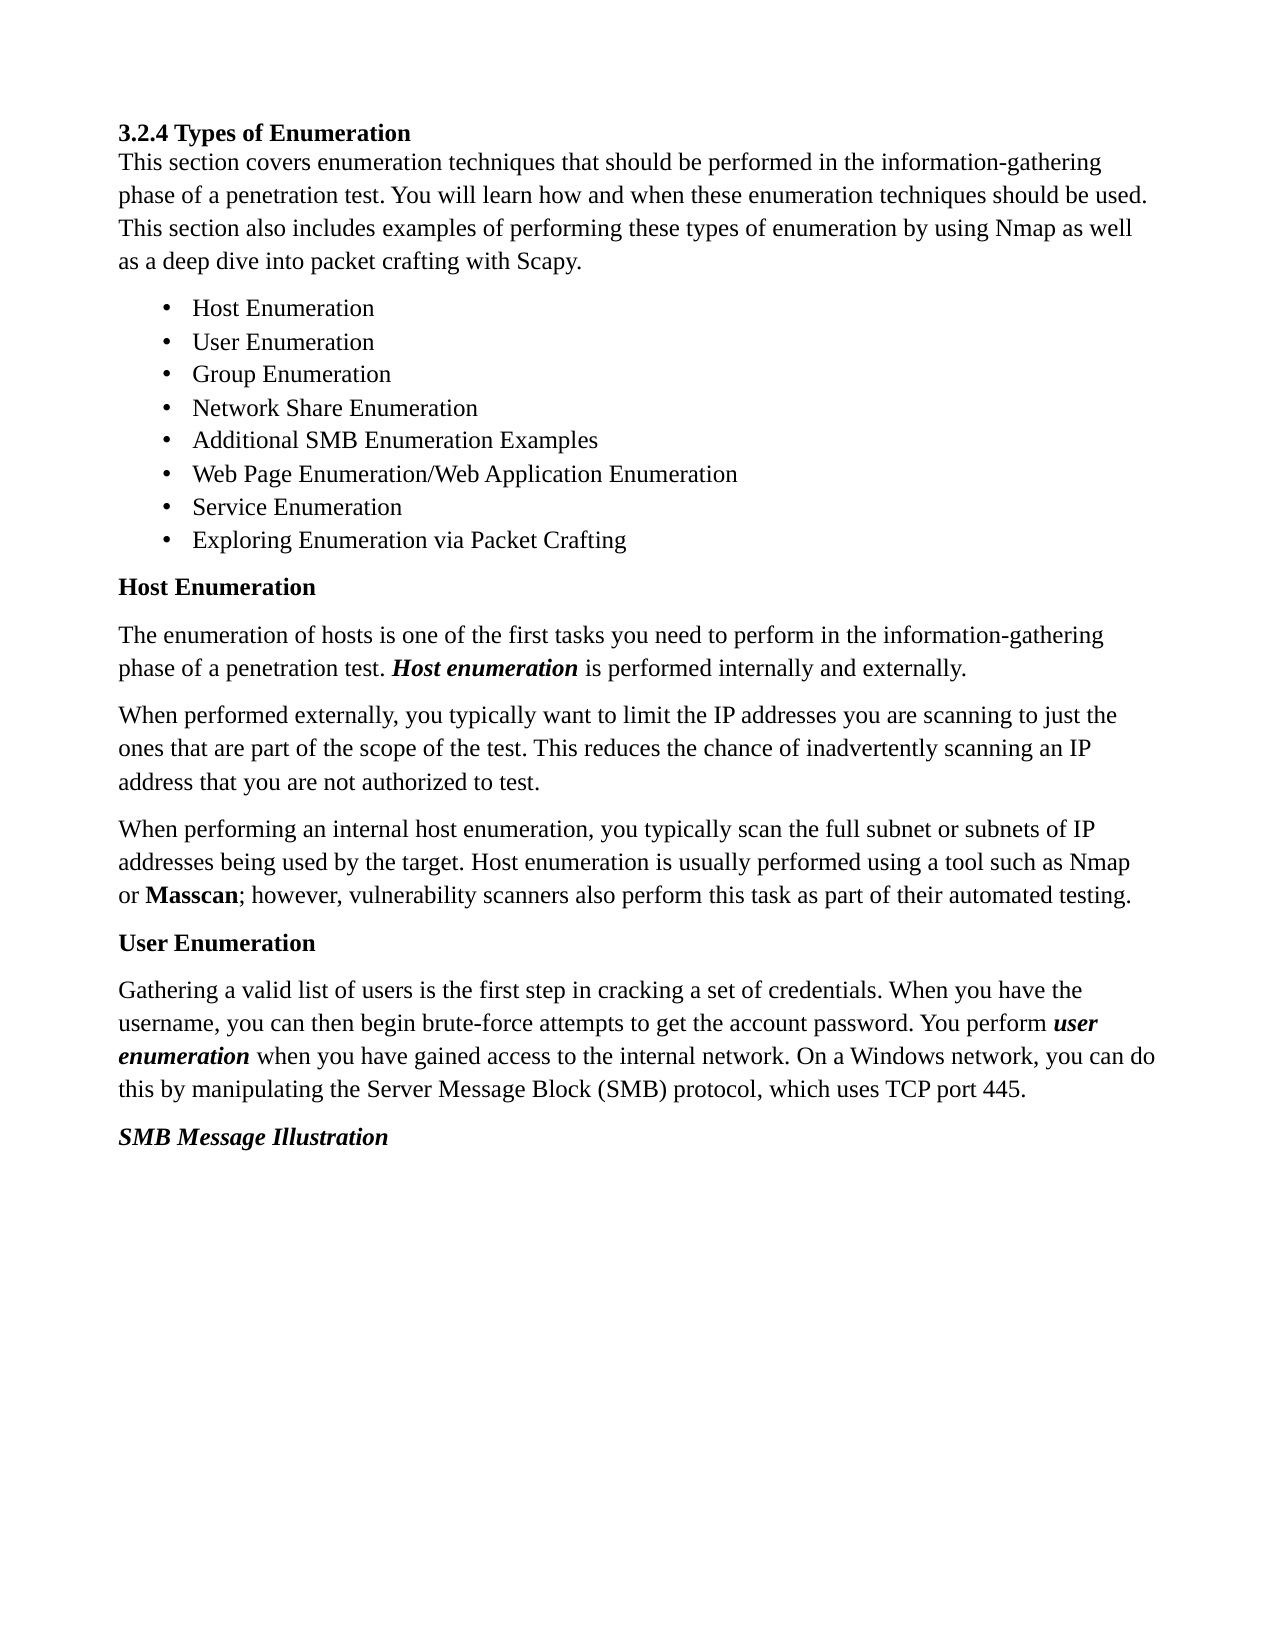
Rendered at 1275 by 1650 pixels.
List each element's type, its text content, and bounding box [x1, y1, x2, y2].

text The enumeration of hosts is one of the first tasks you need to perform in the information-gathering phase of a penetration test. Host enumeration is performed internally and externally. [118, 620, 1157, 682]
text When performed externally, you typically want to limit the IP addresses you are scanning to just the ones that are part of the scope of the test. This reduces the chance of inadvertently scanning an IP address that you are not authorized to test. [118, 701, 1157, 795]
list Group Enumeration [162, 359, 1157, 388]
list Additional SMB Enumeration Examples [162, 426, 1157, 454]
text This section covers enumeration techniques that should be performed in the information-gathering phase of a penetration test. You will learn how and when these enumeration techniques should be used. This section also includes examples of performing these types of enumeration by using Nmap as well as a deep dive into packet crafting with Scapy. [118, 147, 1157, 275]
list Exploring Enumeration via Packet Crafting [162, 525, 1157, 553]
list Host Enumeration [162, 293, 1157, 322]
list Network Share Enumeration [162, 393, 1157, 421]
text Host Enumeration [118, 572, 1157, 601]
text 3.2.4 Types of Enumeration [118, 118, 1157, 147]
text Gathering a valid list of users is the first step in cracking a set of credentials. When you have the username, you can then begin brute-force attempts to get the account password. You perform user enumeration when you have gained access to the internal network. On a Windows network, you can do this by manipulating the Server Message Block (SMB) protocol, which uses TCP port 445. [118, 975, 1157, 1103]
list Web Page Enumeration/Web Application Enumeration [162, 459, 1157, 487]
text When performing an internal host enumeration, you typically scan the full subnet or subnets of IP addresses being used by the target. Host enumeration is usually performed using a tool such as Nmap or Masscan; however, vulnerability scanners also perform this task as part of their automated testing. [118, 814, 1157, 909]
text SMB Message Illustration [118, 1122, 1157, 1151]
text User Enumeration [118, 928, 1157, 957]
list Service Enumeration [162, 492, 1157, 520]
list User Enumeration [162, 327, 1157, 355]
